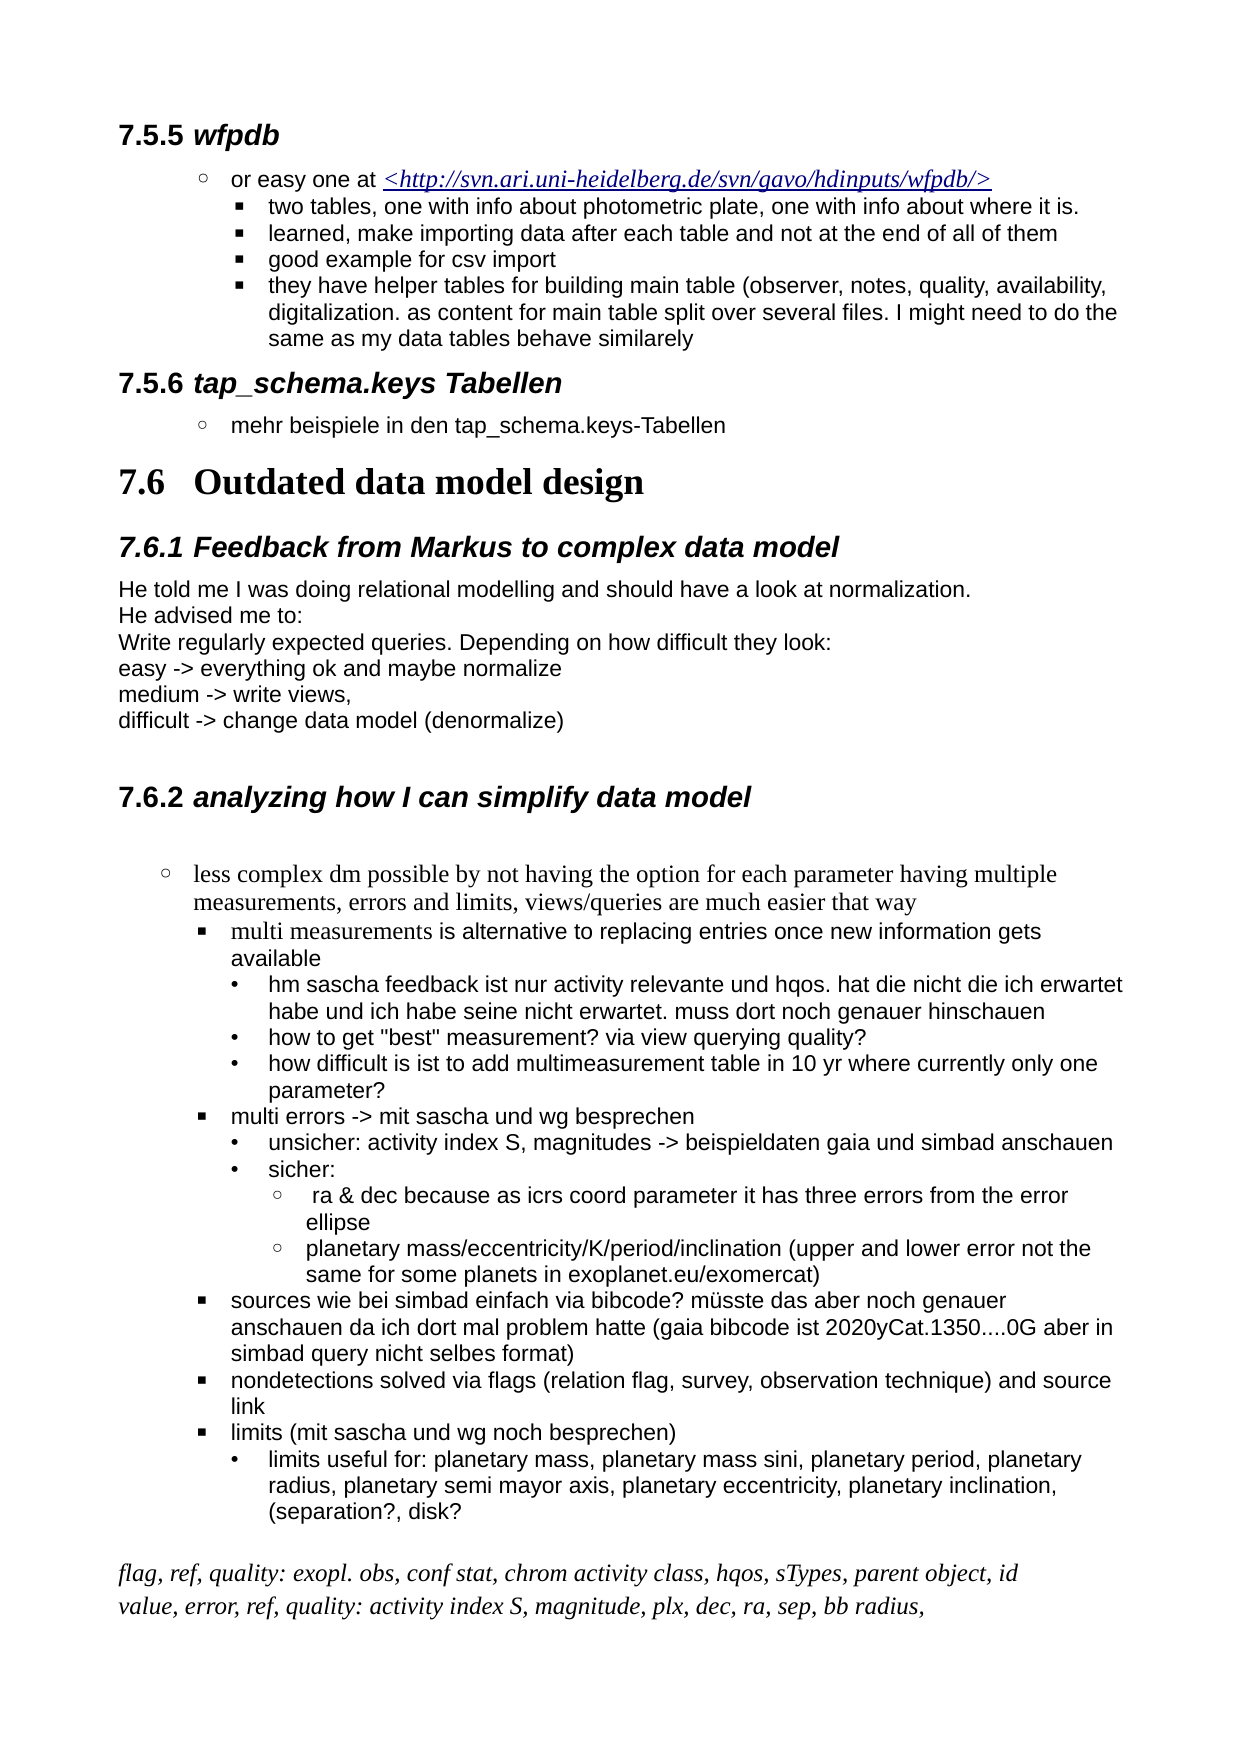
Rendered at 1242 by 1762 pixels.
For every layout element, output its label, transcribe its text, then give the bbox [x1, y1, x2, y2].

list less complex dm possible by not having the option for each parameter having multiple measurements, errors and limits, views/queries are much easier that way [156, 859, 1124, 916]
text He told me I was doing relational modelling and should have a look at normalization. [118, 576, 1124, 602]
list or easy one at <http://svn.ari.uni-heidelberg.de/svn/gavo/hdinputs/wfpdb/> [193, 164, 1124, 193]
list mehr beispiele in den tap_schema.keys-Tabellen [193, 412, 1124, 438]
subtitle Feedback from Markus to complex data model [118, 529, 1124, 563]
text medium -> write views, [118, 681, 1124, 707]
list limits (mit sascha und wg noch besprechen) [193, 1419, 1124, 1446]
subtitle wfpdb [118, 118, 1124, 152]
list sicher: [231, 1156, 1124, 1182]
list sources wie bei simbad einfach via bibcode? müsste das aber noch genauer anschauen da ich dort mal problem hatte (gaia bibcode ist 2020yCat.1350....0G aber in simbad query nicht selbes format) [193, 1287, 1124, 1367]
text flag, ref, quality: exopl. obs, conf stat, chrom activity class, hqos, sTypes, parent object, id [118, 1558, 1124, 1586]
list two tables, one with info about photometric plate, one with info about where it is. [231, 193, 1124, 219]
subtitle analyzing how I can simplify data model [118, 780, 1124, 814]
list learned, make importing data after each table and not at the end of all of them [231, 219, 1124, 246]
text He advised me to: [118, 602, 1124, 628]
text easy -> everything ok and maybe normalize [118, 655, 1124, 681]
list they have helper tables for building main table (observer, notes, quality, availability, digitalization. as content for main table split over several files. I might need to do the same as my data tables behave similarely [231, 272, 1124, 351]
list ra & dec because as icrs coord parameter it has three errors from the error ellipse [268, 1182, 1124, 1235]
subtitle Outdated data model design [118, 459, 1124, 502]
list good example for csv import [231, 246, 1124, 272]
text Write regularly expected queries. Depending on how difficult they look: [118, 628, 1124, 655]
subtitle tap_schema.keys Tabellen [118, 366, 1124, 399]
list unsicher: activity index S, magnitudes -> beispieldaten gaia und simbad anschauen [231, 1129, 1124, 1156]
list limits useful for: planetary mass, planetary mass sini, planetary period, planetary radius, planetary semi mayor axis, planetary eccentricity, planetary inclination, (separation?, disk? [231, 1446, 1124, 1525]
list multi measurements is alternative to replacing entries once new information gets available [193, 916, 1124, 971]
list nondetections solved via flags (relation flag, survey, observation technique) and source link [193, 1367, 1124, 1419]
text value, error, ref, quality: activity index S, magnitude, plx, dec, ra, sep, bb radius, [118, 1591, 1124, 1619]
list how to get "best" measurement? via view querying quality? [231, 1024, 1124, 1050]
text difficult -> change data model (denormalize) [118, 707, 1124, 734]
list multi errors -> mit sascha und wg besprechen [193, 1103, 1124, 1129]
list how difficult is ist to add multimeasurement table in 10 yr where currently only one parameter? [231, 1050, 1124, 1103]
list planetary mass/eccentricity/K/period/inclination (upper and lower error not the same for some planets in exoplanet.eu/exomercat) [268, 1235, 1124, 1287]
list hm sascha feedback ist nur activity relevante und hqos. hat die nicht die ich erwartet habe und ich habe seine nicht erwartet. muss dort noch genauer hinschauen [231, 971, 1124, 1024]
